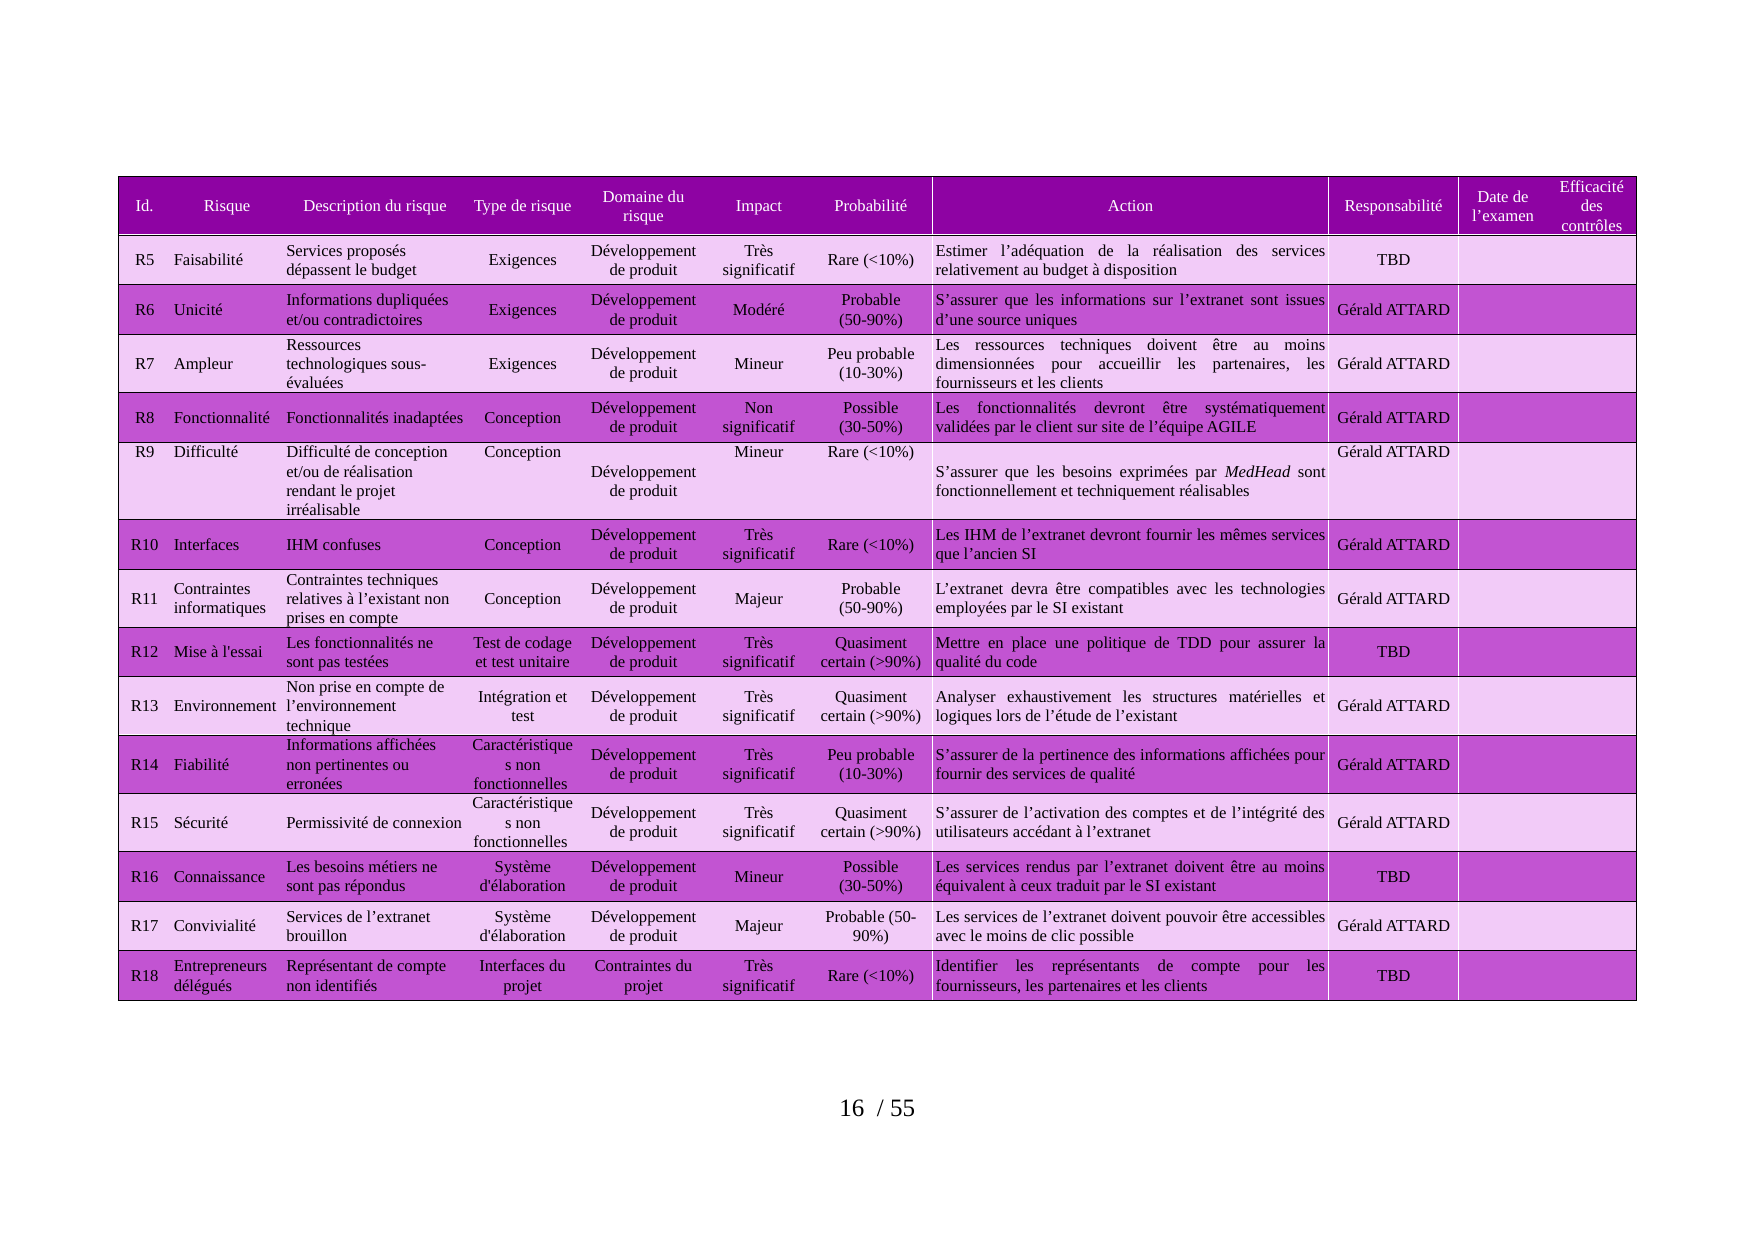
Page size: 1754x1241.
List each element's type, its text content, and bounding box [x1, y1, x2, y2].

table_cell [1459, 393, 1547, 442]
table_cell Exigences [467, 285, 578, 334]
table_cell Mineur [708, 852, 809, 901]
table_cell Analyser exhaustivement les structures matérielles et logiques lors de l’étude de l’existant [933, 677, 1328, 734]
table_header Date de l’examen [1459, 177, 1547, 234]
table_cell Développement de produit [578, 902, 708, 950]
table_header Action [933, 177, 1328, 234]
table_cell S’assurer de l’activation des comptes et de l’intégrité des utilisateurs accédant à l’extranet [933, 794, 1328, 851]
table_cell R17 [119, 902, 171, 950]
table_cell Quasiment certain (>90%) [809, 677, 932, 734]
table_cell Sécurité [171, 794, 283, 851]
table_cell [1547, 794, 1636, 851]
table_cell Développement de produit [578, 236, 708, 284]
table_cell [1547, 677, 1636, 734]
table_cell Rare (<10%) [809, 520, 932, 569]
table_cell Difficulté [171, 443, 283, 519]
table_cell R16 [119, 852, 171, 901]
table_cell Peu probable (10-30%) [809, 736, 932, 793]
table_header Responsabilité [1329, 177, 1458, 234]
table_cell Développement de produit [578, 677, 708, 734]
table_cell TBD [1329, 852, 1458, 901]
table_cell [1547, 393, 1636, 442]
table_cell Les fonctionnalités ne sont pas testées [283, 628, 467, 676]
table_cell [1459, 236, 1547, 284]
table_cell Très significatif [708, 736, 809, 793]
table_cell Non prise en compte de l’environnement technique [283, 677, 467, 734]
table_cell Gérald ATTARD [1329, 285, 1458, 334]
table_cell Probable (50-90%) [809, 570, 932, 627]
table_cell Possible (30-50%) [809, 393, 932, 442]
table_cell R10 [119, 520, 171, 569]
table_cell IHM confuses [283, 520, 467, 569]
table_cell Non significatif [708, 393, 809, 442]
table_cell Rare (<10%) [809, 951, 932, 1000]
table_cell Système d'élaboration [467, 852, 578, 901]
table_cell R12 [119, 628, 171, 676]
table_cell Développement de produit [578, 520, 708, 569]
table_cell Les fonctionnalités devront être systématiquement validées par le client sur site de l’équipe AGILE [933, 393, 1328, 442]
table_cell Les services rendus par l’extranet doivent être au moins équivalent à ceux traduit par le SI existant [933, 852, 1328, 901]
table_header Impact [708, 177, 809, 234]
table_cell R8 [119, 393, 171, 442]
table_cell Les services de l’extranet doivent pouvoir être accessibles avec le moins de clic possible [933, 902, 1328, 950]
table_cell S’assurer de la pertinence des informations affichées pour fournir des services de qualité [933, 736, 1328, 793]
table_cell Conception [467, 443, 578, 519]
table_cell Conception [467, 570, 578, 627]
table_cell Quasiment certain (>90%) [809, 628, 932, 676]
table_cell Fiabilité [171, 736, 283, 793]
table_cell Gérald ATTARD [1329, 736, 1458, 793]
table_cell Les ressources techniques doivent être au moins dimensionnées pour accueillir les partenaires, les fournisseurs et les clients [933, 335, 1328, 392]
table_cell Développement de produit [578, 393, 708, 442]
table_cell Services proposés dépassent le budget [283, 236, 467, 284]
table_cell [1547, 443, 1636, 519]
table_cell [1459, 794, 1547, 851]
table_cell Ressources technologiques sous-évaluées [283, 335, 467, 392]
table_cell R14 [119, 736, 171, 793]
table_cell Peu probable (10-30%) [809, 335, 932, 392]
table_cell Mineur [708, 443, 809, 519]
table_cell Connaissance [171, 852, 283, 901]
table_cell Rare (<10%) [809, 236, 932, 284]
table_cell Difficulté de conception et/ou de réalisation rendant le projet irréalisable [283, 443, 467, 519]
table_cell Test de codage et test unitaire [467, 628, 578, 676]
table_cell [1547, 570, 1636, 627]
table_cell [1547, 628, 1636, 676]
table_cell [1547, 852, 1636, 901]
table_cell Développement de produit [578, 736, 708, 793]
table_cell [1547, 520, 1636, 569]
table_cell R15 [119, 794, 171, 851]
table_cell [1547, 285, 1636, 334]
table_cell Gérald ATTARD [1329, 443, 1458, 519]
table_cell TBD [1329, 951, 1458, 1000]
table_cell [1459, 285, 1547, 334]
table_cell Probable (50-90%) [809, 285, 932, 334]
table_cell Identifier les représentants de compte pour les fournisseurs, les partenaires et les clients [933, 951, 1328, 1000]
table_cell Contraintes techniques relatives à l’existant non prises en compte [283, 570, 467, 627]
table_cell Mise à l'essai [171, 628, 283, 676]
table_cell Mineur [708, 335, 809, 392]
table_cell [1459, 736, 1547, 793]
table_cell [1459, 628, 1547, 676]
table_cell R18 [119, 951, 171, 1000]
table_cell Fonctionnalités inadaptées [283, 393, 467, 442]
table_cell Gérald ATTARD [1329, 335, 1458, 392]
table_cell Développement de produit [578, 443, 708, 519]
table_header Type de risque [467, 177, 578, 234]
table_cell Convivialité [171, 902, 283, 950]
table_cell Entrepreneurs délégués [171, 951, 283, 1000]
table_cell Gérald ATTARD [1329, 393, 1458, 442]
table_cell Contraintes informatiques [171, 570, 283, 627]
table_cell Développement de produit [578, 794, 708, 851]
table_header Description du risque [283, 177, 467, 234]
table_cell S’assurer que les besoins exprimées par MedHead sont fonctionnellement et techniquement réalisables [933, 443, 1328, 519]
table_cell Les IHM de l’extranet devront fournir les mêmes services que l’ancien SI [933, 520, 1328, 569]
table_cell TBD [1329, 236, 1458, 284]
table_cell S’assurer que les informations sur l’extranet sont issues d’une source uniques [933, 285, 1328, 334]
table_cell Très significatif [708, 236, 809, 284]
table_cell Environnement [171, 677, 283, 734]
table_cell Conception [467, 520, 578, 569]
table_header Risque [171, 177, 283, 234]
table_cell Très significatif [708, 951, 809, 1000]
table_cell Estimer l’adéquation de la réalisation des services relativement au budget à disposition [933, 236, 1328, 284]
table_cell Informations affichées non pertinentes ou erronées [283, 736, 467, 793]
table_cell R13 [119, 677, 171, 734]
table_cell [1459, 902, 1547, 950]
table_cell [1459, 520, 1547, 569]
table_cell Mettre en place une politique de TDD pour assurer la qualité du code [933, 628, 1328, 676]
table_cell [1459, 335, 1547, 392]
table_cell Contraintes du projet [578, 951, 708, 1000]
table_cell Probable (50-90%) [809, 902, 932, 950]
table_cell Gérald ATTARD [1329, 902, 1458, 950]
table_cell Caractéristiques non fonctionnelles [467, 736, 578, 793]
table_cell [1547, 236, 1636, 284]
table_cell Développement de produit [578, 335, 708, 392]
table_cell Unicité [171, 285, 283, 334]
table_header Domaine du risque [578, 177, 708, 234]
table_cell Développement de produit [578, 628, 708, 676]
table_cell Interfaces du projet [467, 951, 578, 1000]
table_cell Gérald ATTARD [1329, 570, 1458, 627]
table_cell Informations dupliquées et/ou contradictoires [283, 285, 467, 334]
table_cell Très significatif [708, 794, 809, 851]
table_cell Les besoins métiers ne sont pas répondus [283, 852, 467, 901]
table_cell Ampleur [171, 335, 283, 392]
table_cell [1459, 570, 1547, 627]
table_cell Très significatif [708, 628, 809, 676]
table_cell [1459, 951, 1547, 1000]
table_cell Majeur [708, 570, 809, 627]
table_cell Interfaces [171, 520, 283, 569]
table_cell R7 [119, 335, 171, 392]
table_cell Développement de produit [578, 570, 708, 627]
table_cell Conception [467, 393, 578, 442]
table_cell [1547, 736, 1636, 793]
table_cell [1459, 443, 1547, 519]
table_cell Développement de produit [578, 285, 708, 334]
table_cell Gérald ATTARD [1329, 794, 1458, 851]
table_cell R9 [119, 443, 171, 519]
table_cell Caractéristiques non fonctionnelles [467, 794, 578, 851]
table_cell Intégration et test [467, 677, 578, 734]
table_cell Système d'élaboration [467, 902, 578, 950]
table_cell Services de l’extranet brouillon [283, 902, 467, 950]
table_cell Gérald ATTARD [1329, 520, 1458, 569]
table_cell Permissivité de connexion [283, 794, 467, 851]
table_cell [1547, 902, 1636, 950]
table_cell Quasiment certain (>90%) [809, 794, 932, 851]
table_cell Gérald ATTARD [1329, 677, 1458, 734]
table_cell L’extranet devra être compatibles avec les technologies employées par le SI existant [933, 570, 1328, 627]
table_cell TBD [1329, 628, 1458, 676]
table_cell R5 [119, 236, 171, 284]
table_cell Représentant de compte non identifiés [283, 951, 467, 1000]
table_cell R6 [119, 285, 171, 334]
table_cell Majeur [708, 902, 809, 950]
table_cell Exigences [467, 335, 578, 392]
table_cell Modéré [708, 285, 809, 334]
table_cell [1547, 335, 1636, 392]
table_cell Fonctionnalité [171, 393, 283, 442]
table_cell Développement de produit [578, 852, 708, 901]
table_cell Très significatif [708, 520, 809, 569]
table_header Id. [119, 177, 171, 234]
table_cell Faisabilité [171, 236, 283, 284]
table_cell R11 [119, 570, 171, 627]
table_cell [1459, 852, 1547, 901]
table_cell [1459, 677, 1547, 734]
table_cell [1547, 951, 1636, 1000]
table_header Efficacité des contrôles [1547, 177, 1636, 234]
table_cell Exigences [467, 236, 578, 284]
table_cell Rare (<10%) [809, 443, 932, 519]
table_header Probabilité [809, 177, 932, 234]
table_cell Très significatif [708, 677, 809, 734]
table_cell Possible (30-50%) [809, 852, 932, 901]
